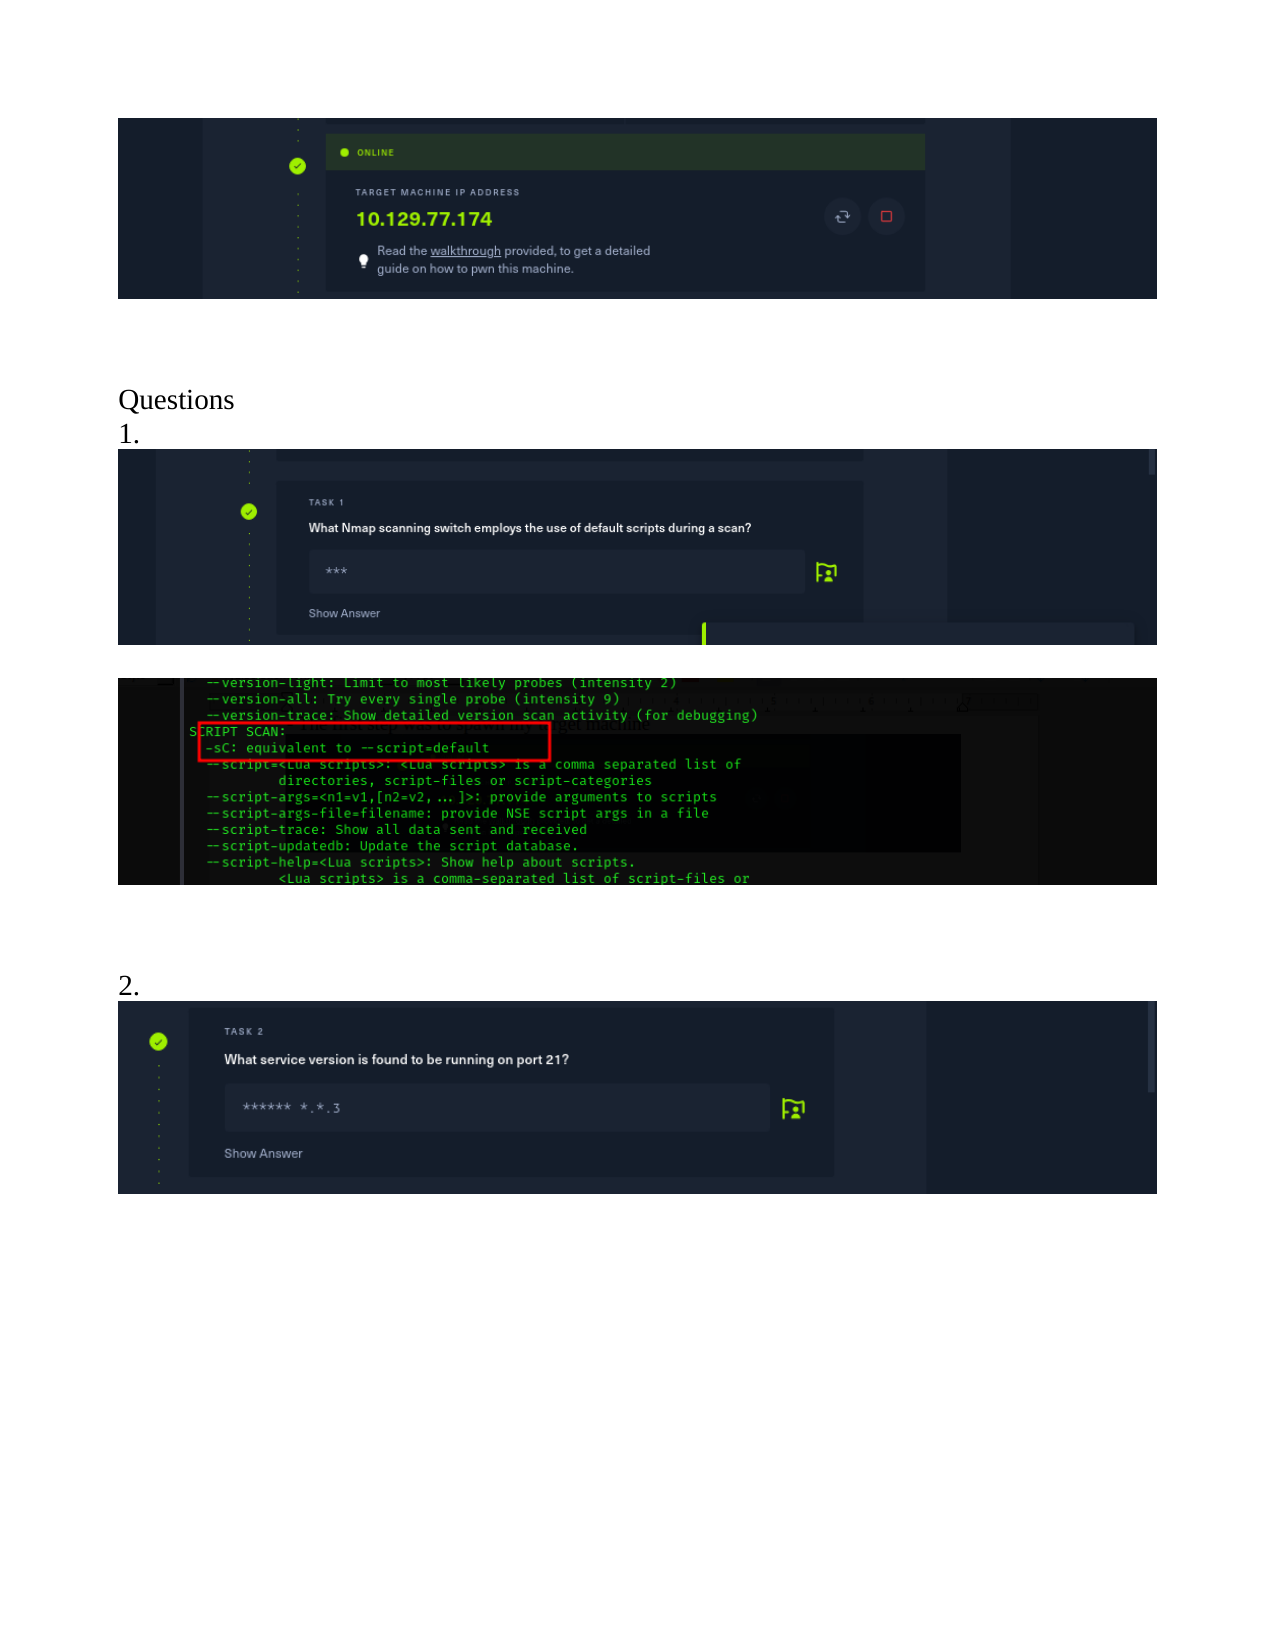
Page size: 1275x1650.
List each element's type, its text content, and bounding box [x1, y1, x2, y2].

picture [118, 449, 1157, 645]
picture [118, 118, 1157, 299]
picture [118, 678, 1157, 885]
text Questions [118, 382, 1157, 416]
text 1. [118, 416, 1157, 449]
picture [118, 1001, 1157, 1194]
text 2. [118, 968, 1157, 1001]
